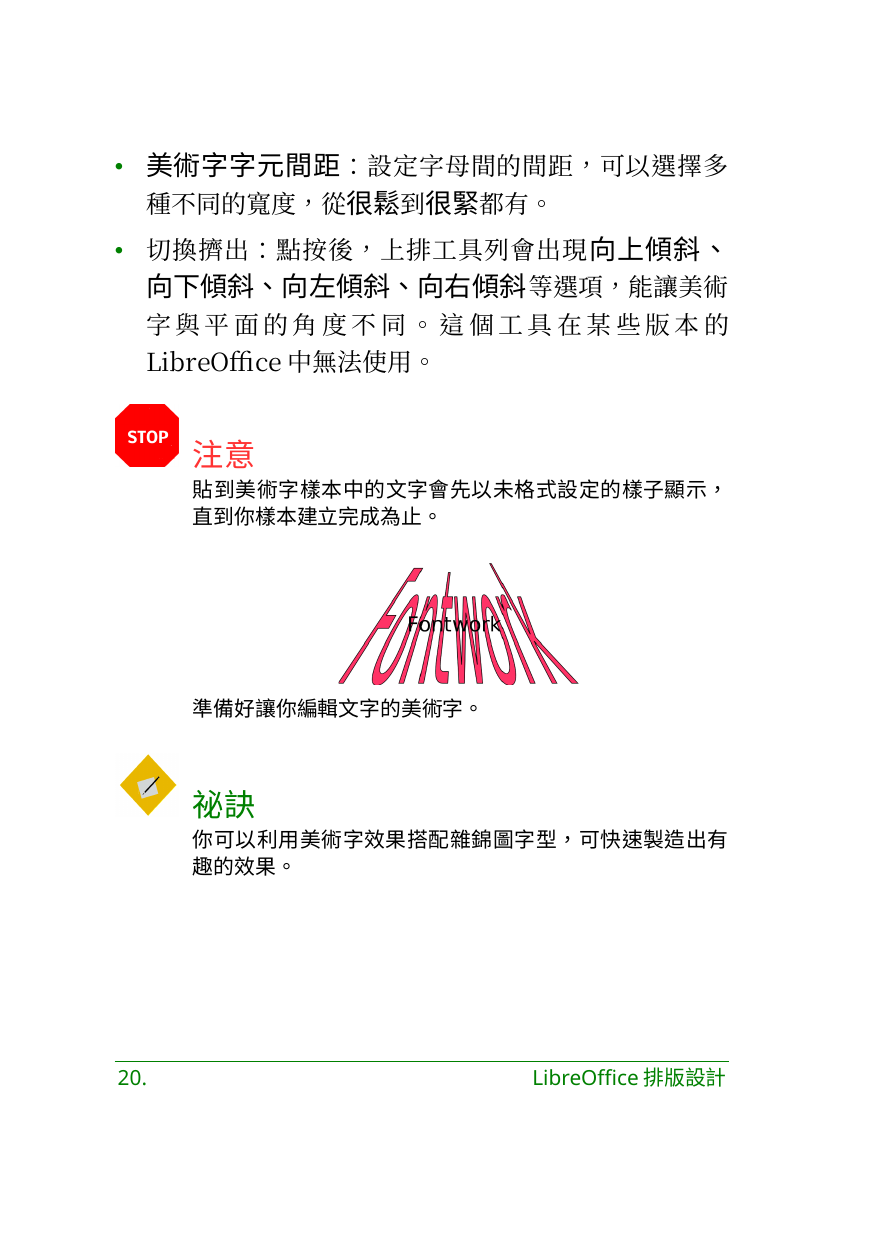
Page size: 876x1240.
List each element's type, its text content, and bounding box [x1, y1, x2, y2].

table_cell 準備好讓你編輯文字的美術字。 [193, 687, 729, 722]
table_header [193, 561, 338, 684]
text 你可以利用美術字效果搭配雜錦圖字型，可快速製造出有趣的效果。 [193, 825, 729, 879]
picture [338, 561, 584, 685]
list 美術字字元間距：設定字母間的間距，可以選擇多種不同的寬度，從很鬆到很緊都有。 [114, 146, 729, 221]
picture [115, 753, 179, 817]
list 注意 [114, 403, 729, 476]
table_header [584, 561, 729, 684]
text 貼到美術字樣本中的文字會先以未格式設定的樣子顯示，直到你樣本建立完成為止。 [193, 476, 729, 530]
list 祕訣 [114, 753, 729, 825]
list 切換擠出：點按後，上排工具列會出現向上傾斜、向下傾斜、向左傾斜、向右傾斜等選項，能讓美術字與平面的角度不同。這個工具在某些版本的LibreOffice中無法使用。 [114, 229, 729, 379]
picture [115, 404, 179, 467]
